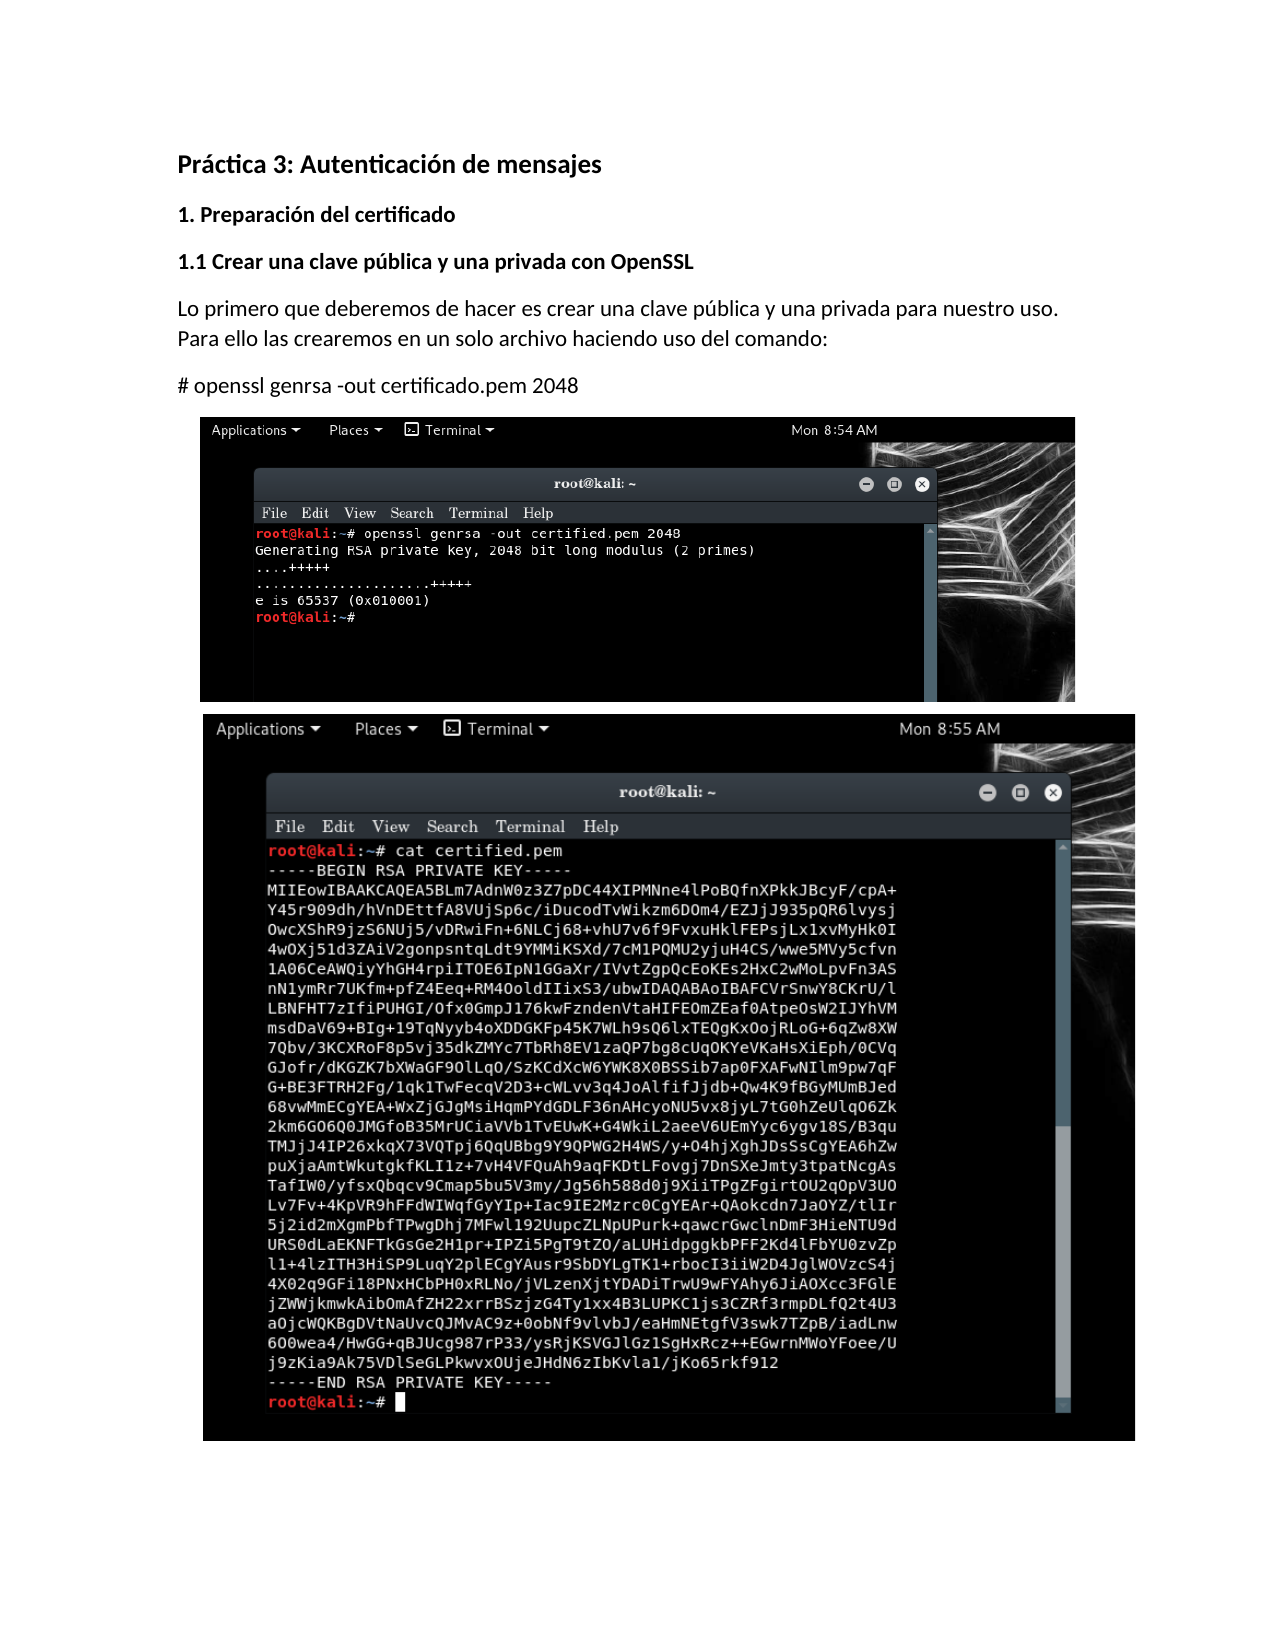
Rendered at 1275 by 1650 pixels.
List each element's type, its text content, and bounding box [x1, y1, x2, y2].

text Lo primero que deberemos de hacer es crear una clave pública y una privada para nuestro uso. Para ello las crearemos en un solo archivo haciendo uso del comando: [177, 294, 1098, 352]
text Práctica 3: Autenticación de mensajes [177, 148, 1098, 181]
picture [200, 417, 1075, 702]
text # openssl genrsa -out certificado.pem 2048 [177, 371, 1098, 399]
text 1. Preparación del certificado [177, 200, 1098, 228]
text 1.1 Crear una clave pública y una privada con OpenSSL [177, 247, 1098, 275]
